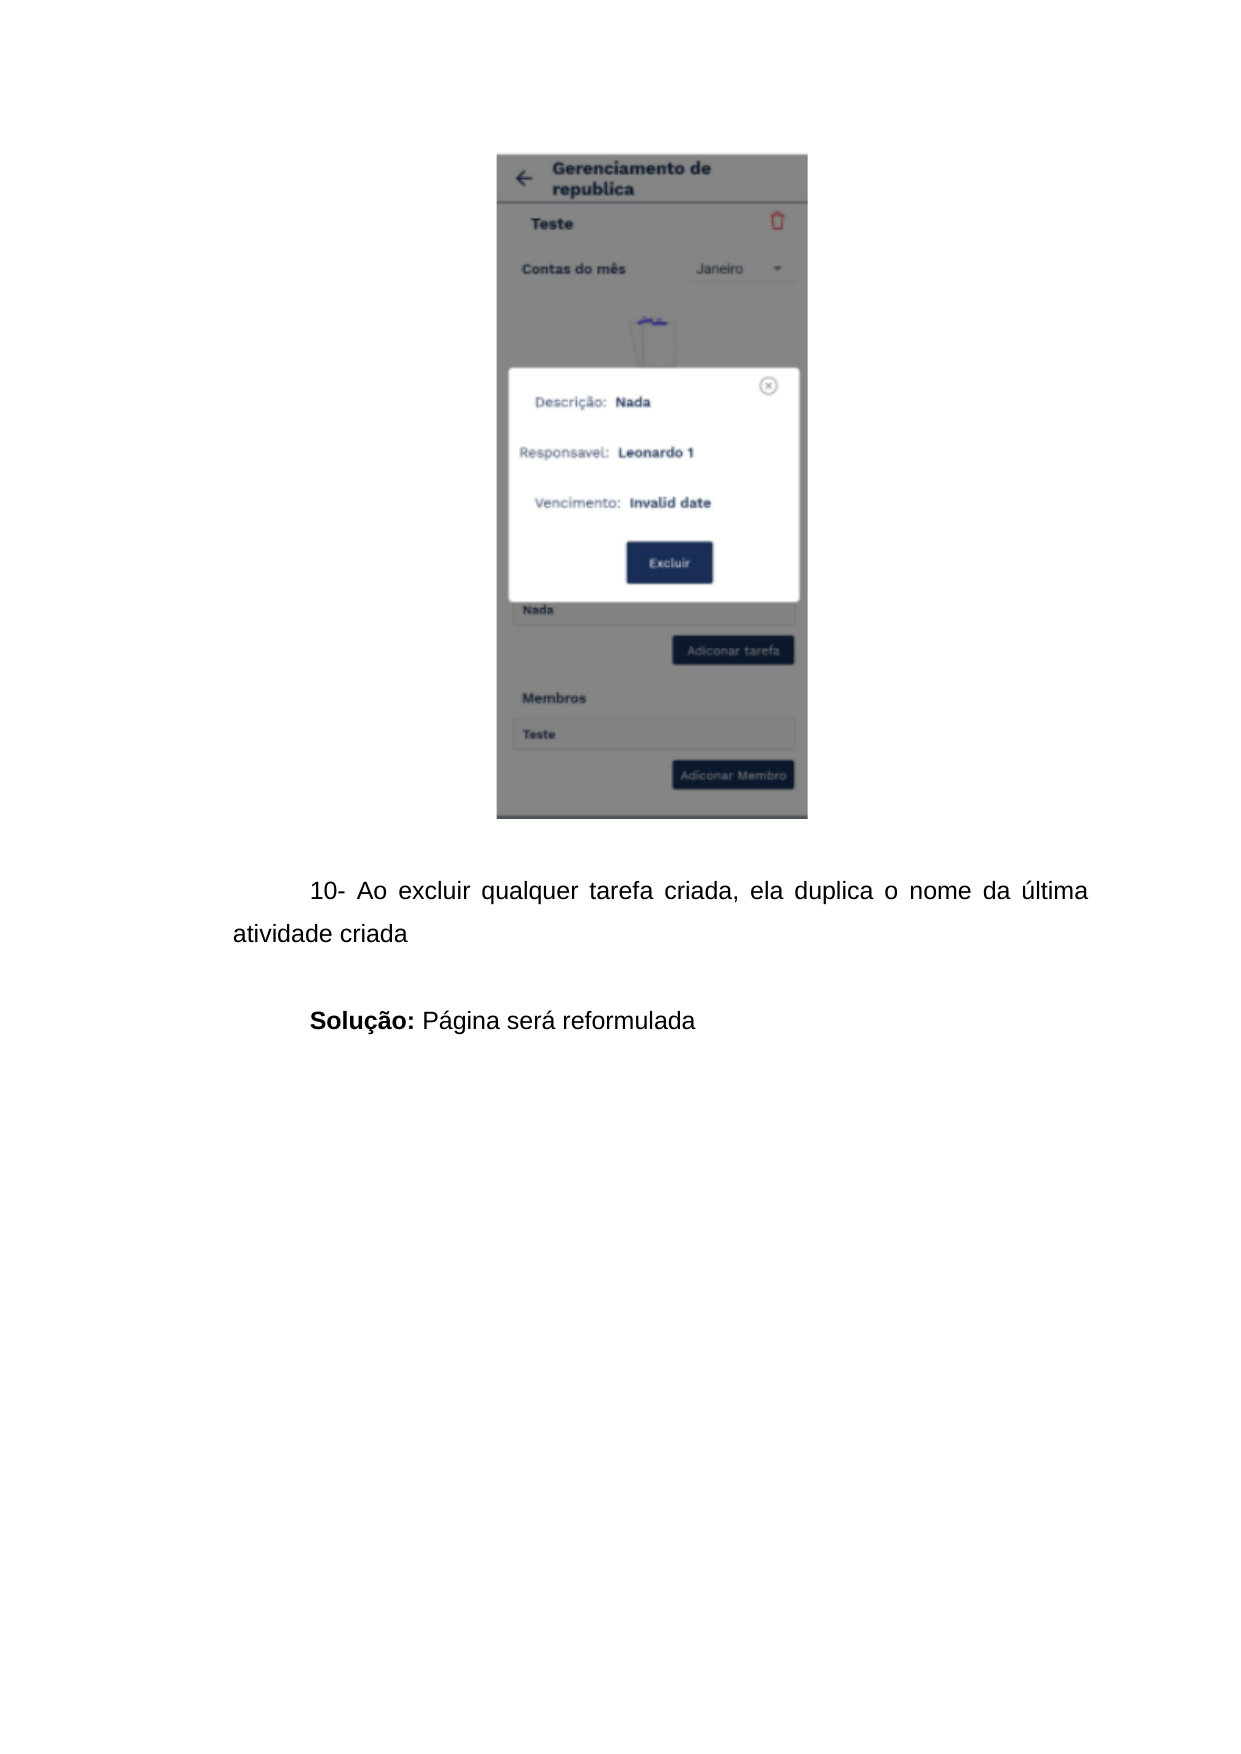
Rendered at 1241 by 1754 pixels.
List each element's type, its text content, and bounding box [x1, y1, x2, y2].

picture [496, 150, 808, 819]
text Solução: Página será reformulada [233, 1006, 1090, 1034]
text 10- Ao excluir qualquer tarefa criada, ela duplica o nome da última atividade criada [233, 876, 1090, 948]
